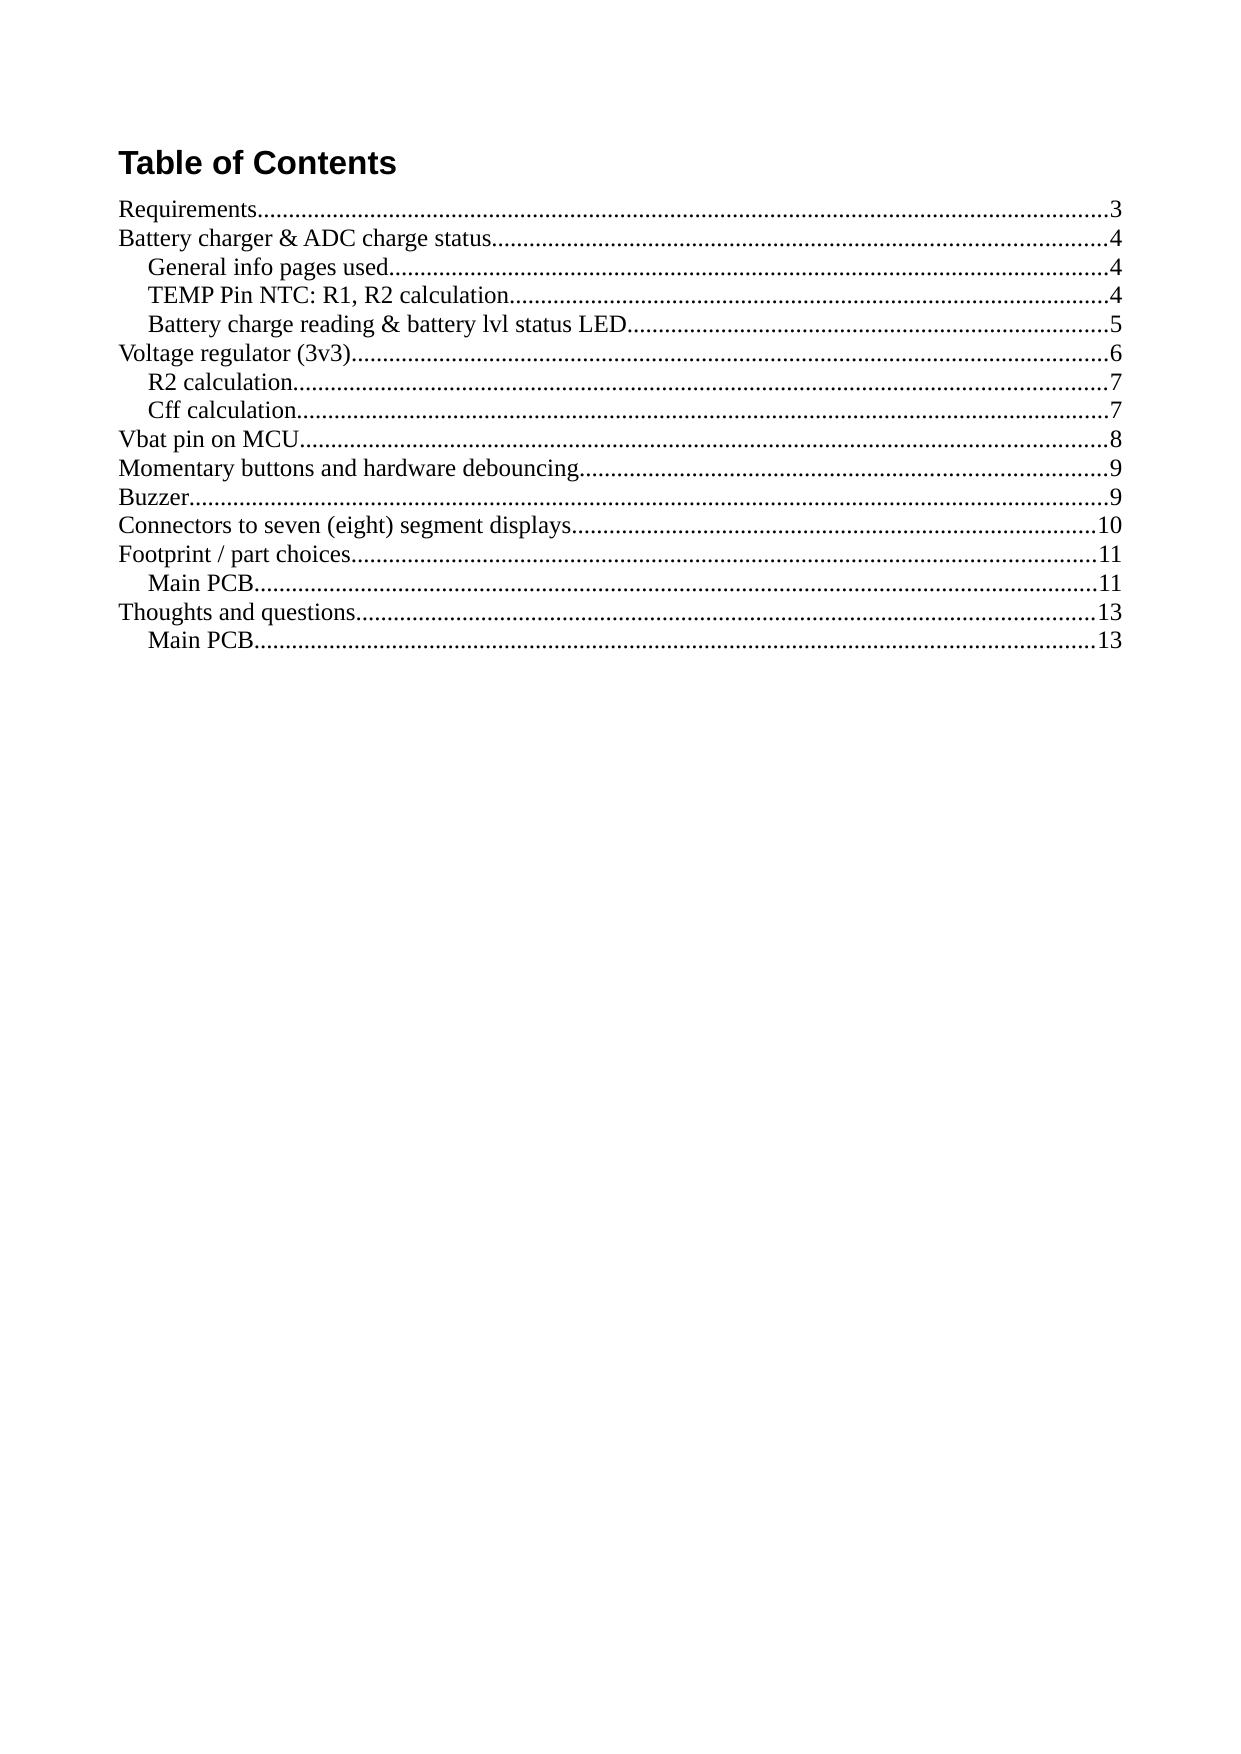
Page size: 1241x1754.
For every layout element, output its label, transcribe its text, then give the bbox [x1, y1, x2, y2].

text Connectors to seven (eight) segment displays 10 [118, 510, 1122, 539]
text Momentary buttons and hardware debouncing 9 [118, 453, 1122, 482]
text Buzzer 9 [118, 482, 1122, 510]
text Requirements 3 [118, 194, 1122, 223]
text Voltage regulator (3v3) 6 [118, 338, 1122, 367]
text Cff calculation 7 [148, 395, 1122, 424]
text TEMP Pin NTC: R1, R2 calculation 4 [148, 280, 1122, 309]
subtitle Table of Contents [118, 143, 1122, 182]
text R2 calculation 7 [148, 367, 1122, 395]
text Footprint / part choices 11 [118, 539, 1122, 568]
text Main PCB 13 [148, 625, 1122, 654]
text Vbat pin on MCU 8 [118, 424, 1122, 453]
text General info pages used 4 [148, 252, 1122, 280]
text Thoughts and questions 13 [118, 597, 1122, 625]
text Main PCB 11 [148, 568, 1122, 597]
text Battery charger & ADC charge status 4 [118, 223, 1122, 252]
text Battery charge reading & battery lvl status LED 5 [148, 309, 1122, 338]
